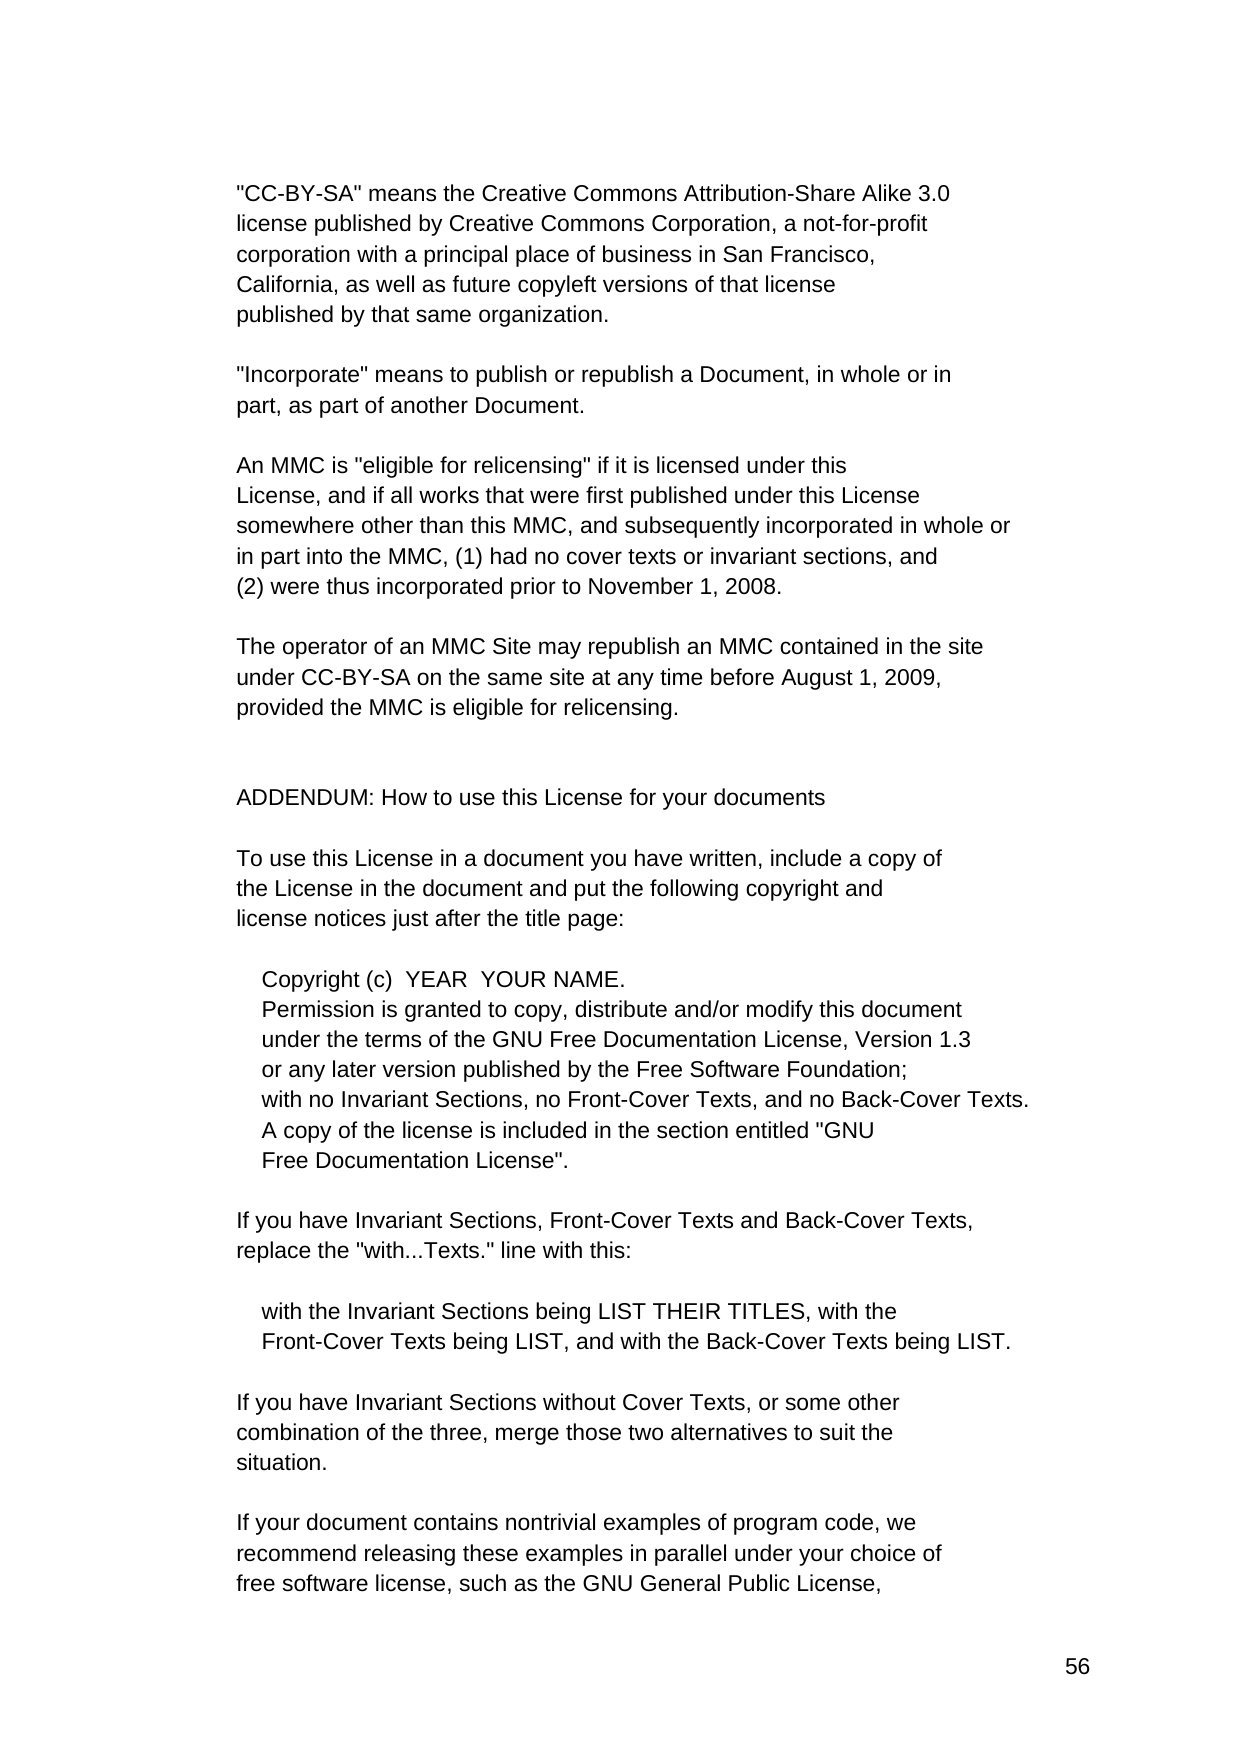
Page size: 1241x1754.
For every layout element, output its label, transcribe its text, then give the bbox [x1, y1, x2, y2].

text "CC-BY-SA" means the Creative Commons Attribution-Share Alike 3.0 license published by Creative Commons Corporation, a not-for-profit corporation with a principal place of business in San Francisco, California, as well as future copyleft versions of that license published by that same organization. "Incorporate" means to publish or republish a Document, in whole or in part, as part of another Document. An MMC is "eligible for relicensing" if it is licensed under this License, and if all works that were first published under this License somewhere other than this MMC, and subsequently incorporated in whole or in part into the MMC, (1) had no cover texts or invariant sections, and (2) were thus incorporated prior to November 1, 2008. The operator of an MMC Site may republish an MMC contained in the site under CC-BY-SA on the same site at any time before August 1, 2009, provided the MMC is eligible for relicensing. ADDENDUM: How to use this License for your documents To use this License in a document you have written, include a copy of the License in the document and put the following copyright and license notices just after the title page: Copyright (c) YEAR YOUR NAME. Permission is granted to copy, distribute and/or modify this document under the terms of the GNU Free Documentation License, Version 1.3 or any later version published by the Free Software Foundation; with no Invariant Sections, no Front-Cover Texts, and no Back-Cover Texts. A copy of the license is included in the section entitled "GNU Free Documentation License". If you have Invariant Sections, Front-Cover Texts and Back-Cover Texts, replace the "with...Texts." line with this: with the Invariant Sections being LIST THEIR TITLES, with the Front-Cover Texts being LIST, and with the Back-Cover Texts being LIST. If you have Invariant Sections without Cover Texts, or some other combination of the three, merge those two alternatives to suit the situation. If your document contains nontrivial examples of program code, we recommend releasing these examples in parallel under your choice of free software license, such as the GNU General Public License, [236, 150, 1090, 1596]
